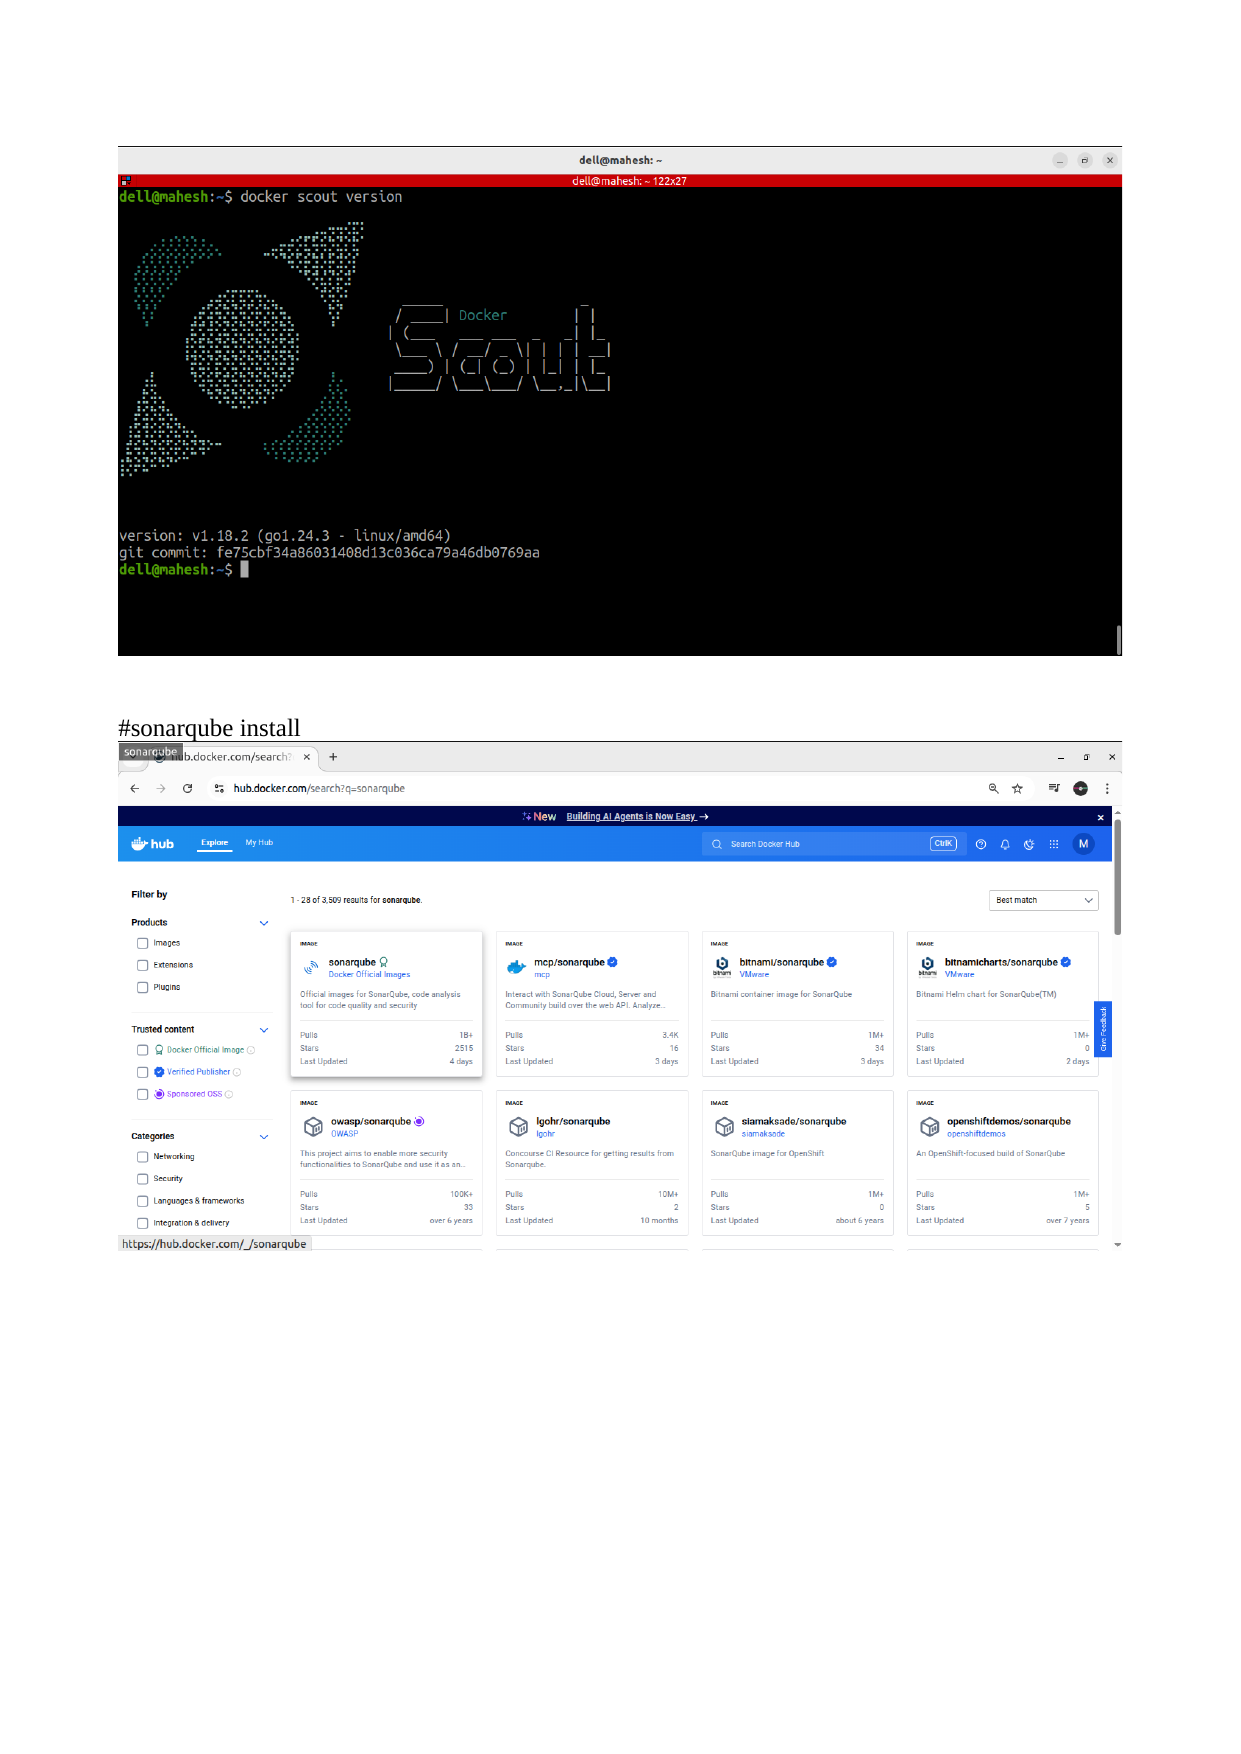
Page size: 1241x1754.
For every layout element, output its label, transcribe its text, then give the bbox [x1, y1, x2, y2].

text #sonarqube install [118, 713, 1122, 741]
picture [118, 146, 1123, 656]
picture [118, 741, 1123, 1251]
